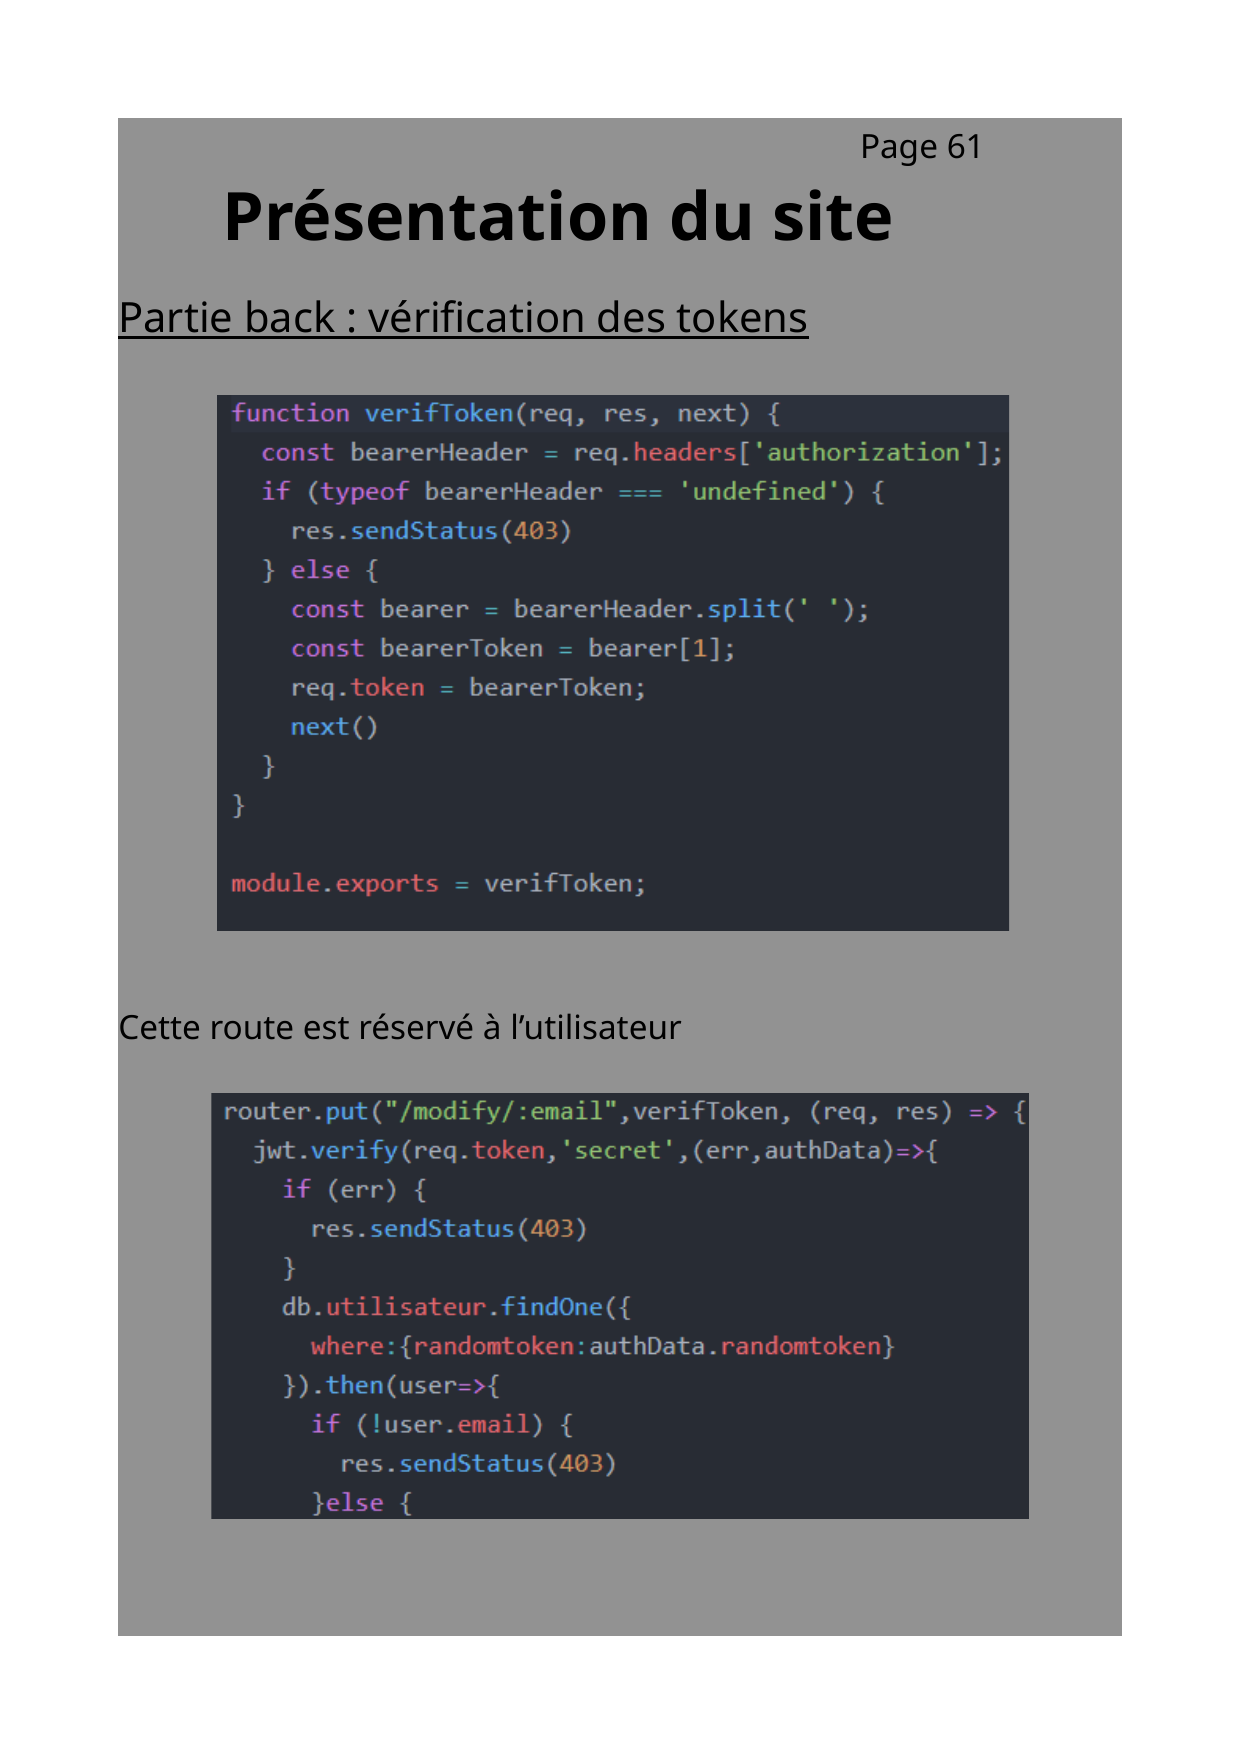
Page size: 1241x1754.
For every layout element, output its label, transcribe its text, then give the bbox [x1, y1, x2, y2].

text Partie back : vérification des tokens [118, 288, 1122, 345]
picture [211, 1093, 1029, 1519]
picture [217, 395, 1010, 931]
text Cette route est réservé à l’utilisateur [118, 1004, 1122, 1049]
text Page 61 [118, 118, 1122, 169]
text Présentation du site [118, 169, 1122, 260]
